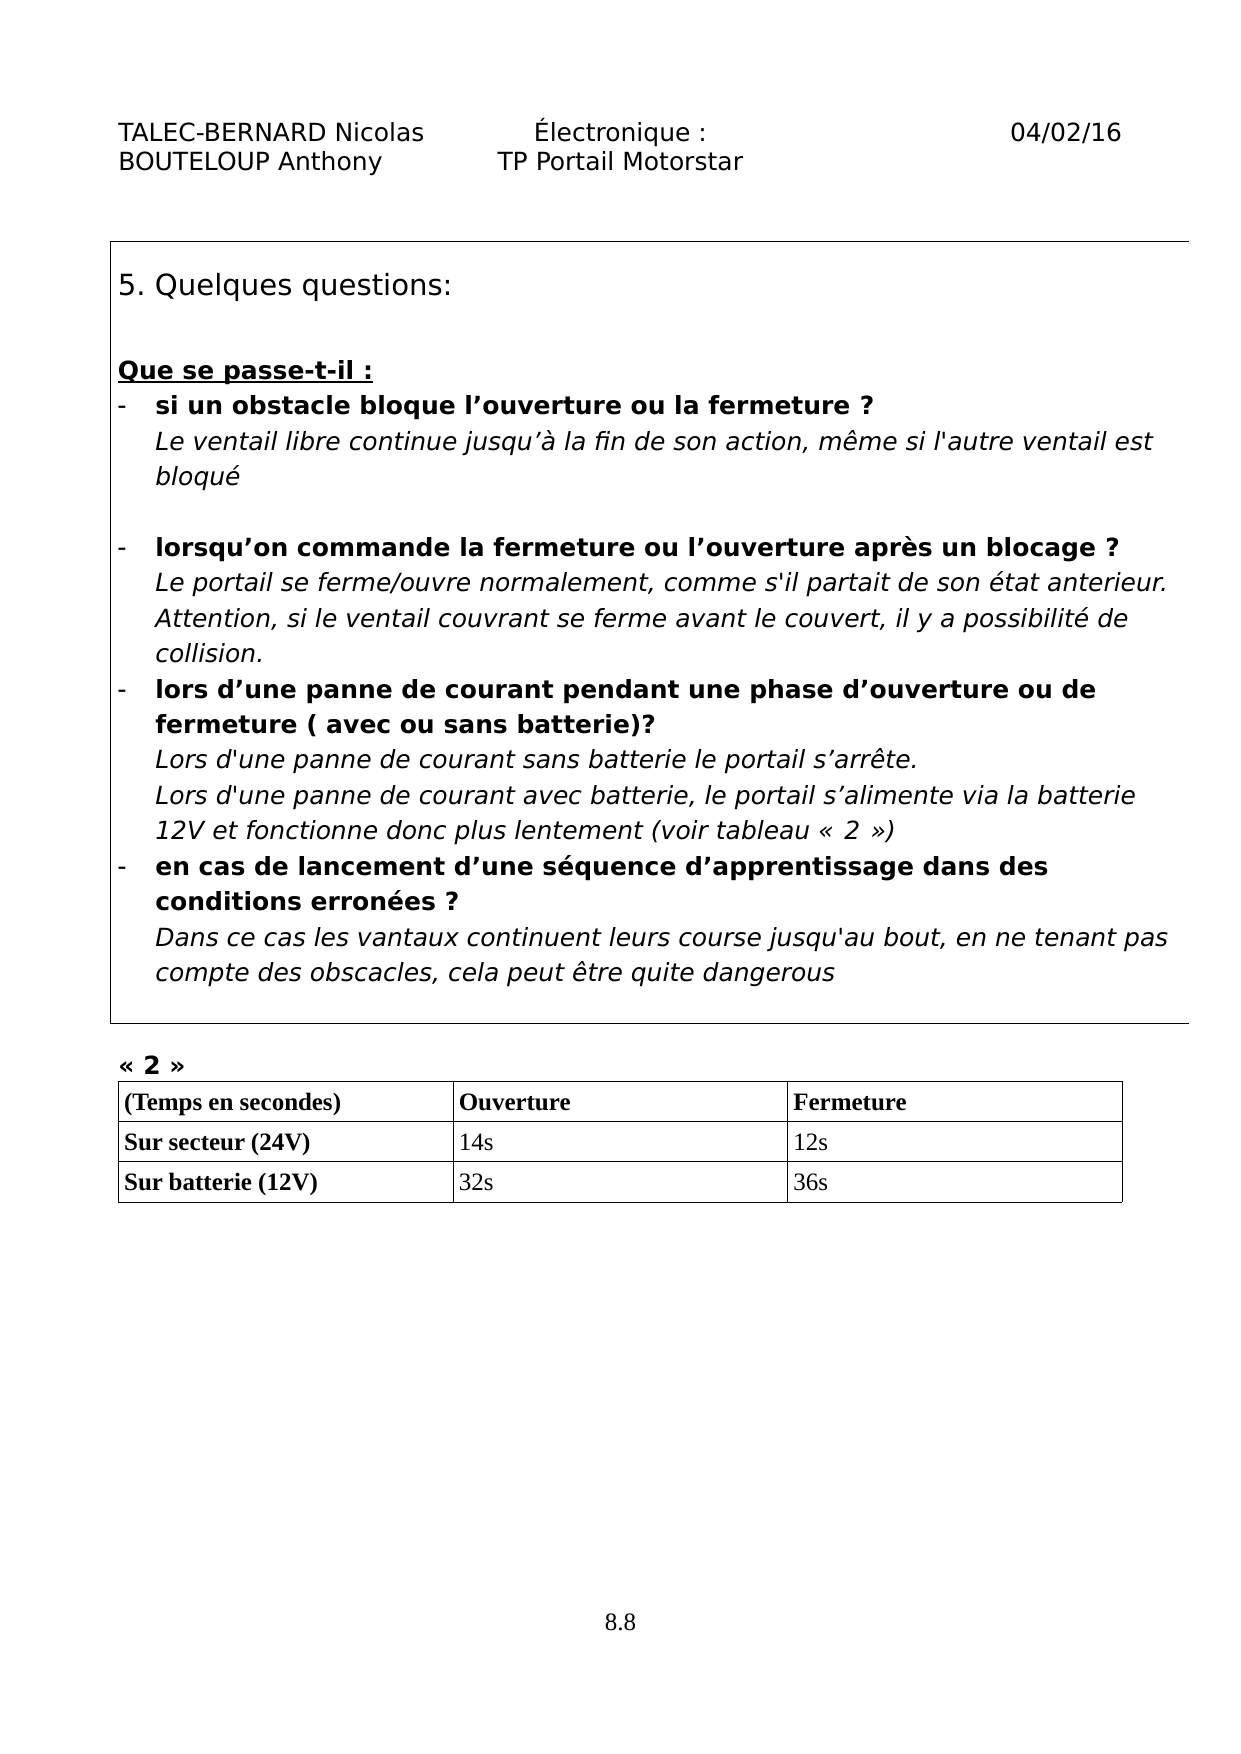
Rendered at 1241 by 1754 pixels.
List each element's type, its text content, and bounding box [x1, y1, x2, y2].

table_cell 36s [788, 1162, 1122, 1202]
table_cell 14s [454, 1122, 787, 1161]
text « 2 » [118, 1052, 1122, 1081]
table_cell 12s [788, 1122, 1122, 1161]
table_header 5. Quelques questions: Que se passe-t-il : si un obstacle bloque l’ouverture ou la fermeture ? Le ventail libre continue jusqu’à la fin de son action, même si l'autre ventail est bloqué lorsqu’on commande la fermeture ou l’ouverture après un blocage ? Le portail se ferme/ouvre normalement, comme s'il partait de son état anterieur. Attention, si le ventail couvrant se ferme avant le couvert, il y a possibilité de collision. lors d’une panne de courant pendant une phase d’ouverture ou de fermeture ( avec ou sans batterie)? Lors d'une panne de courant sans batterie le portail s’arrête. Lors d'une panne de courant avec batterie, le portail s’alimente via la batterie 12V et fonctionne donc plus lentement (voir tableau « 2 ») en cas de lancement d’une séquence d’apprentissage dans des conditions erronées ? Dans ce cas les vantaux continuent leurs course jusqu'au bout, en ne tenant pas compte des obscacles, cela peut être quite dangerous [111, 242, 1189, 1023]
table_header (Temps en secondes) [119, 1082, 453, 1121]
table_header Fermeture [788, 1082, 1122, 1121]
table_header Ouverture [454, 1082, 787, 1121]
table_cell Sur batterie (12V) [119, 1162, 453, 1202]
table_cell 32s [454, 1162, 787, 1202]
table_cell Sur secteur (24V) [119, 1122, 453, 1161]
